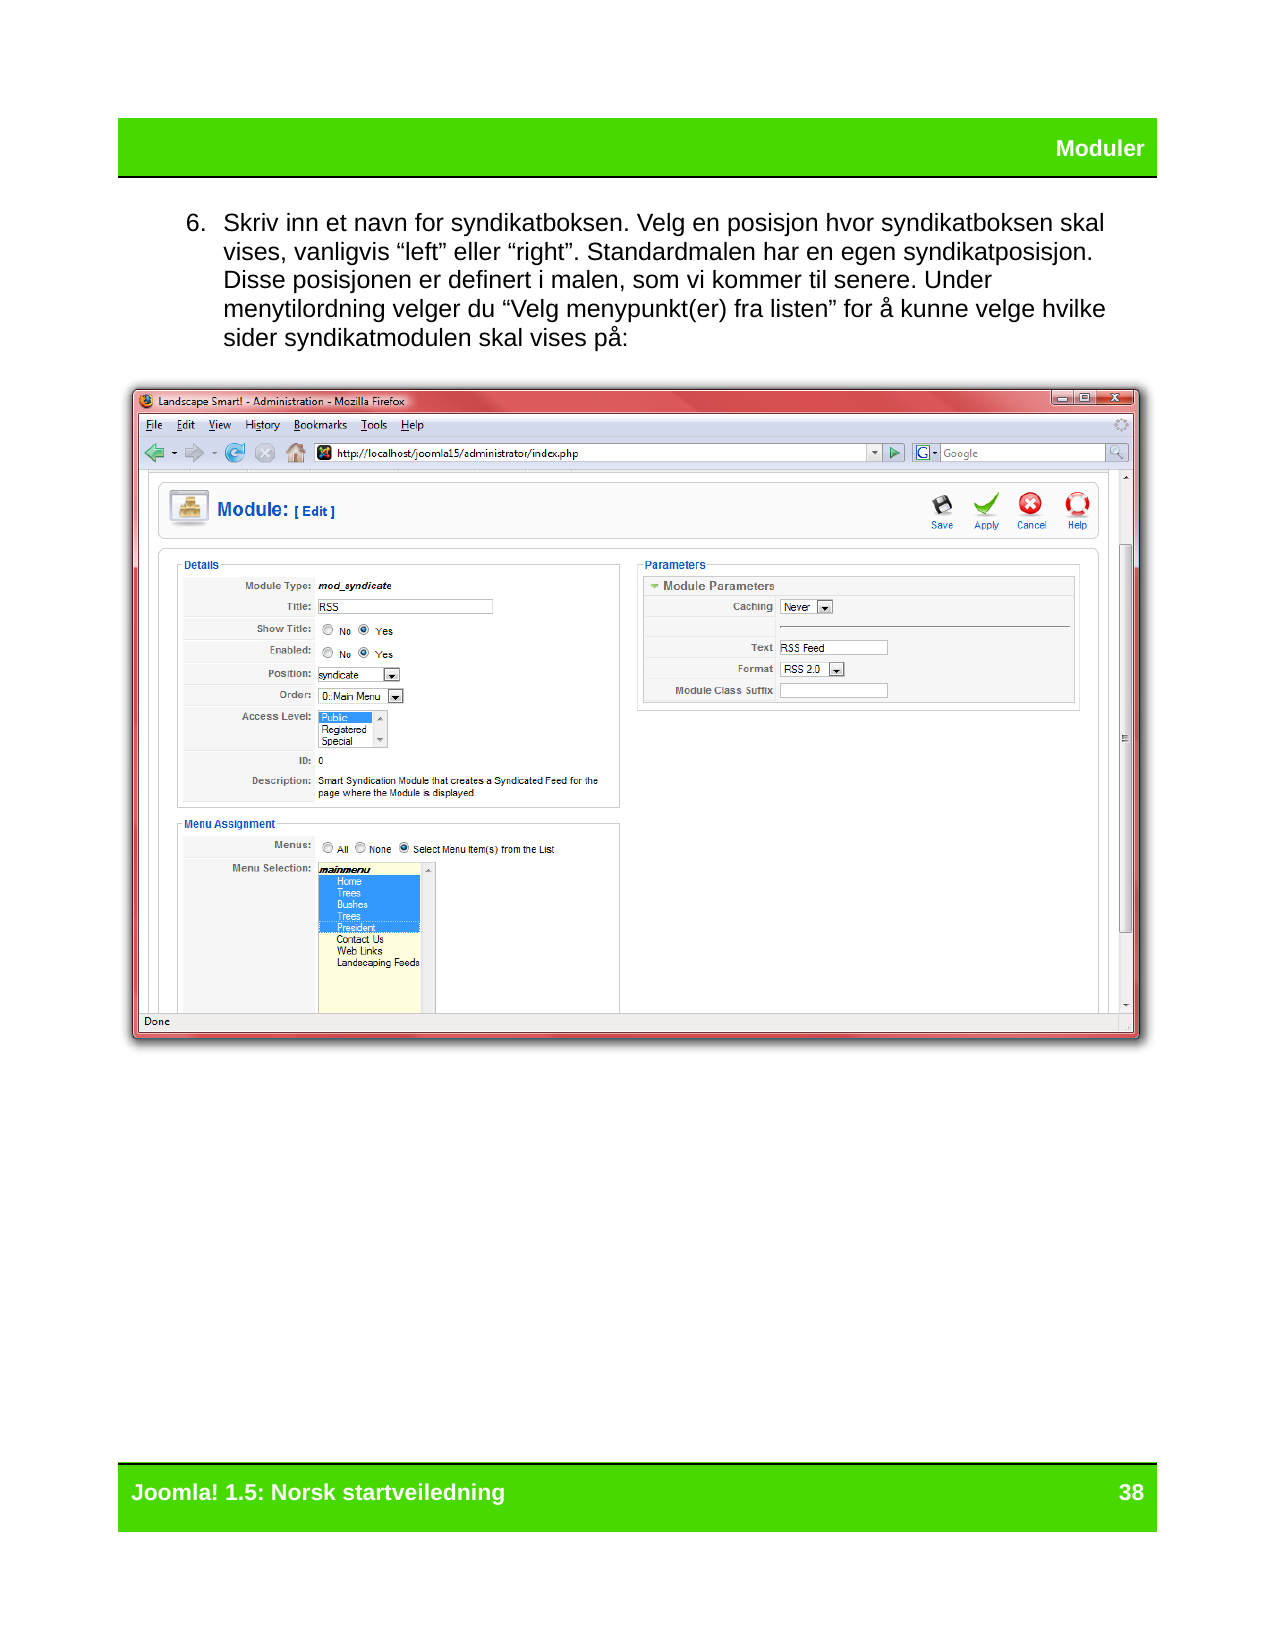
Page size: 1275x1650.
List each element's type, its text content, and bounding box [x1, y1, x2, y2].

list Skriv inn et navn for syndikatboksen. Velg en posisjon hvor syndikatboksen skal vises, vanligvis “left” eller “right”. Standardmalen har en egen syndikatposisjon. Disse posisjonen er definert i malen, som vi kommer til senere. Under menytilordning velger du “Velg menypunkt(er) fra listen” for å kunne velge hvilke sider syndikatmodulen skal vises på: [186, 208, 1157, 352]
picture [119, 378, 1156, 1055]
